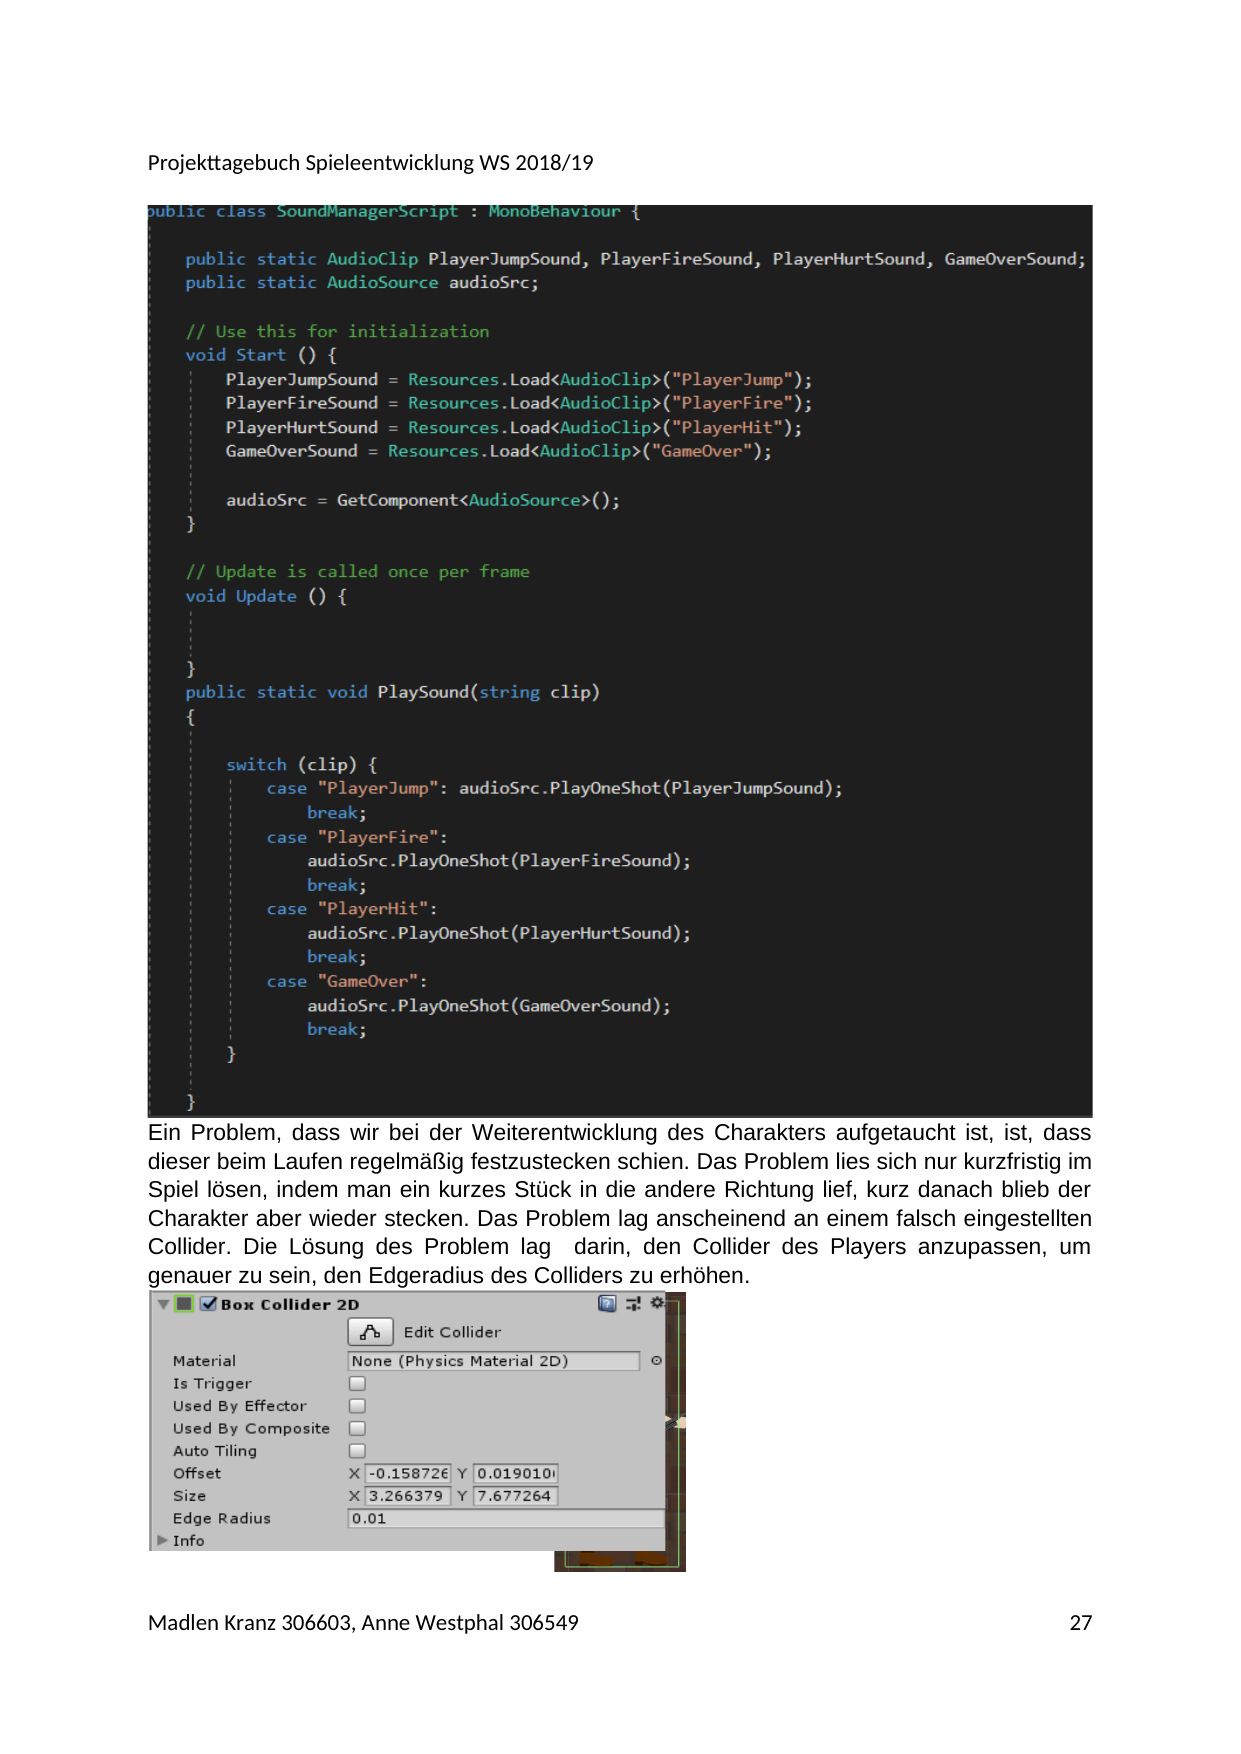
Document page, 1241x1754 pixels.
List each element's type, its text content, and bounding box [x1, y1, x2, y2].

text Ein Problem, dass wir bei der Weiterentwicklung des Charakters aufgetaucht ist, ist, dass dieser beim Laufen regelmäßig festzustecken schien. Das Problem lies sich nur kurzfristig im Spiel lösen, indem man ein kurzes Stück in die andere Richtung lief, kurz danach blieb der Charakter aber wieder stecken. Das Problem lag anscheinend an einem falsch eingestellten Collider. Die Lösung des Problem lag darin, den Collider des Players anzupassen, um genauer zu sein, den Edgeradius des Colliders zu erhöhen. [148, 1118, 1093, 1288]
picture [149, 1290, 686, 1572]
picture [147, 205, 1093, 1118]
